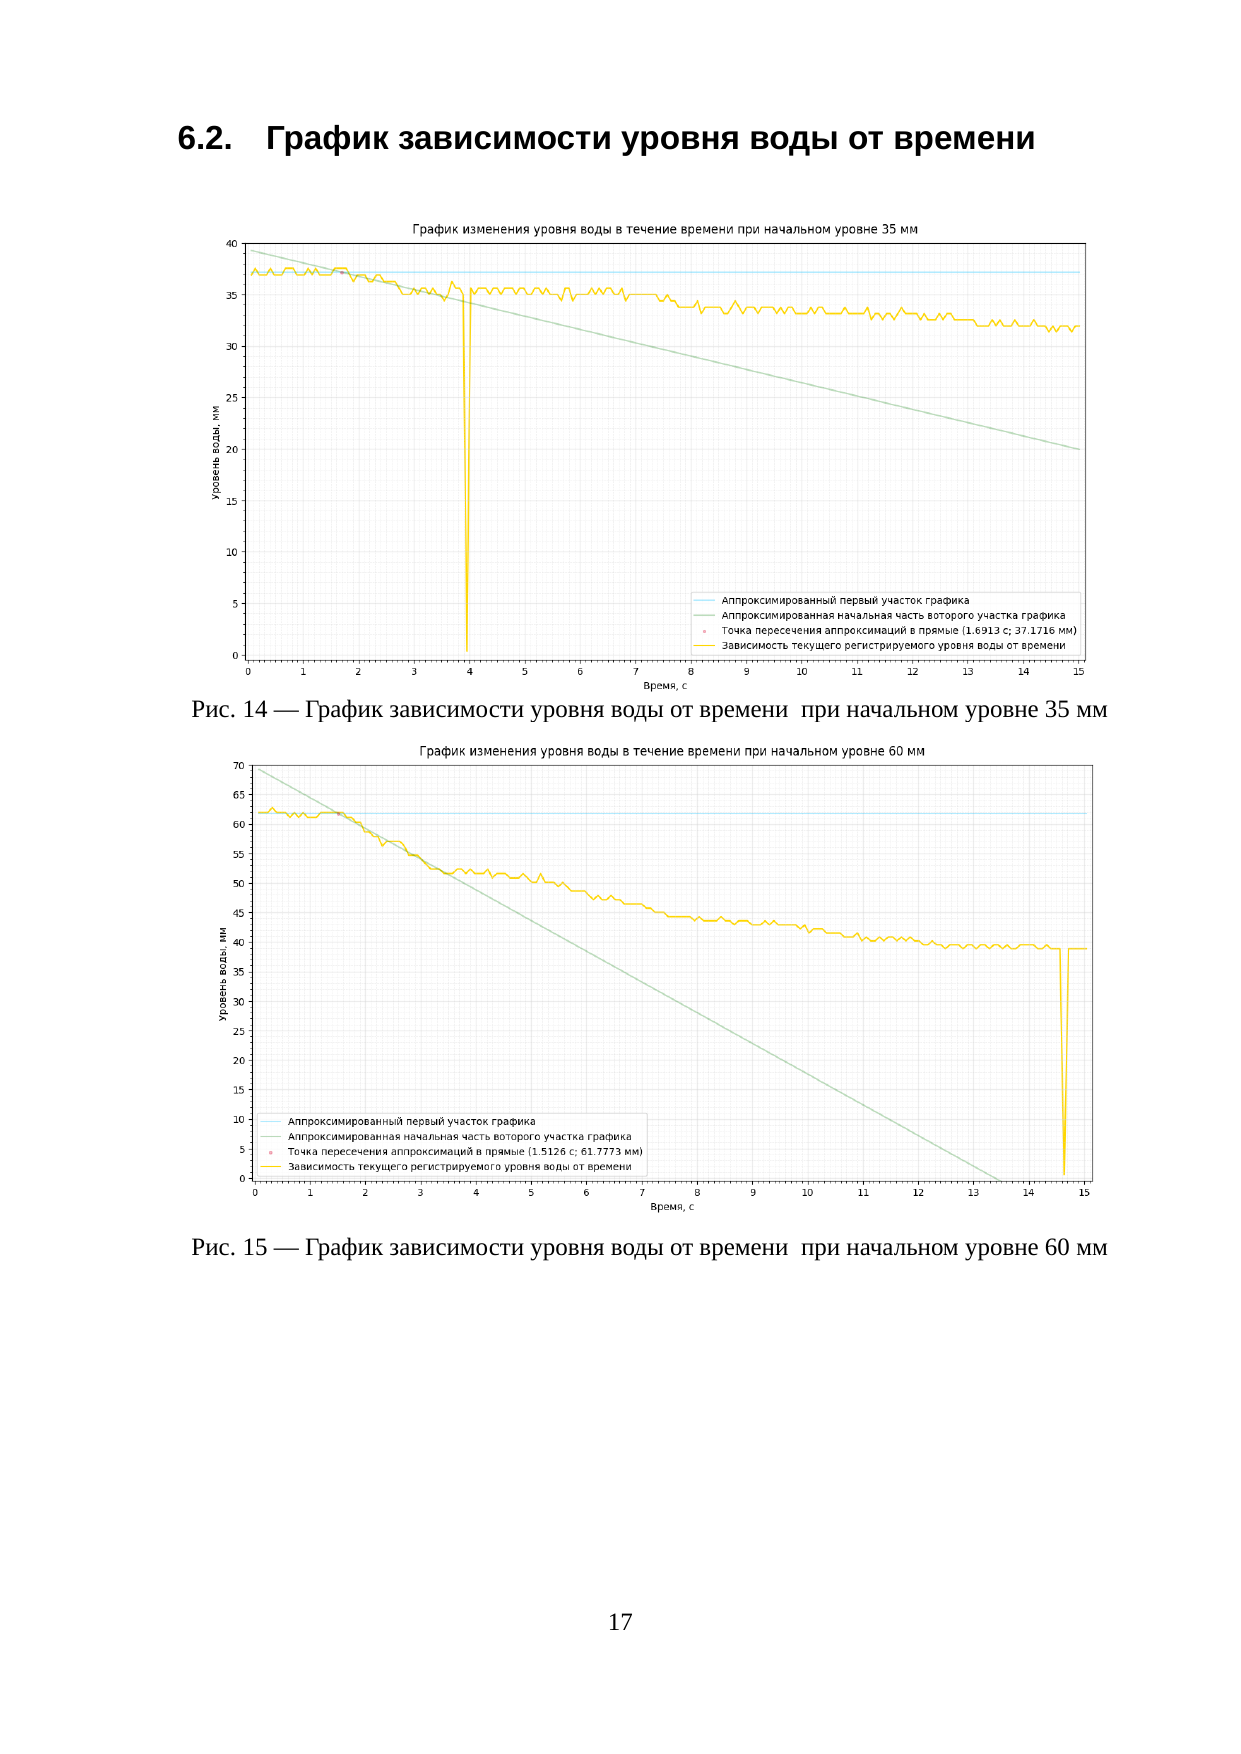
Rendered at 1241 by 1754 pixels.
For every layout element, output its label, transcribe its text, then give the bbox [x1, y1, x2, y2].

subtitle График зависимости уровня воды от времени [118, 118, 1122, 157]
picture [181, 205, 1119, 694]
text Рис. 15 — График зависимости уровня воды от времени при начальном уровне 60 мм [118, 1232, 1122, 1261]
picture [177, 722, 1128, 1218]
text Рис. 14 — График зависимости уровня воды от времени при начальном уровне 35 мм [118, 694, 1122, 723]
